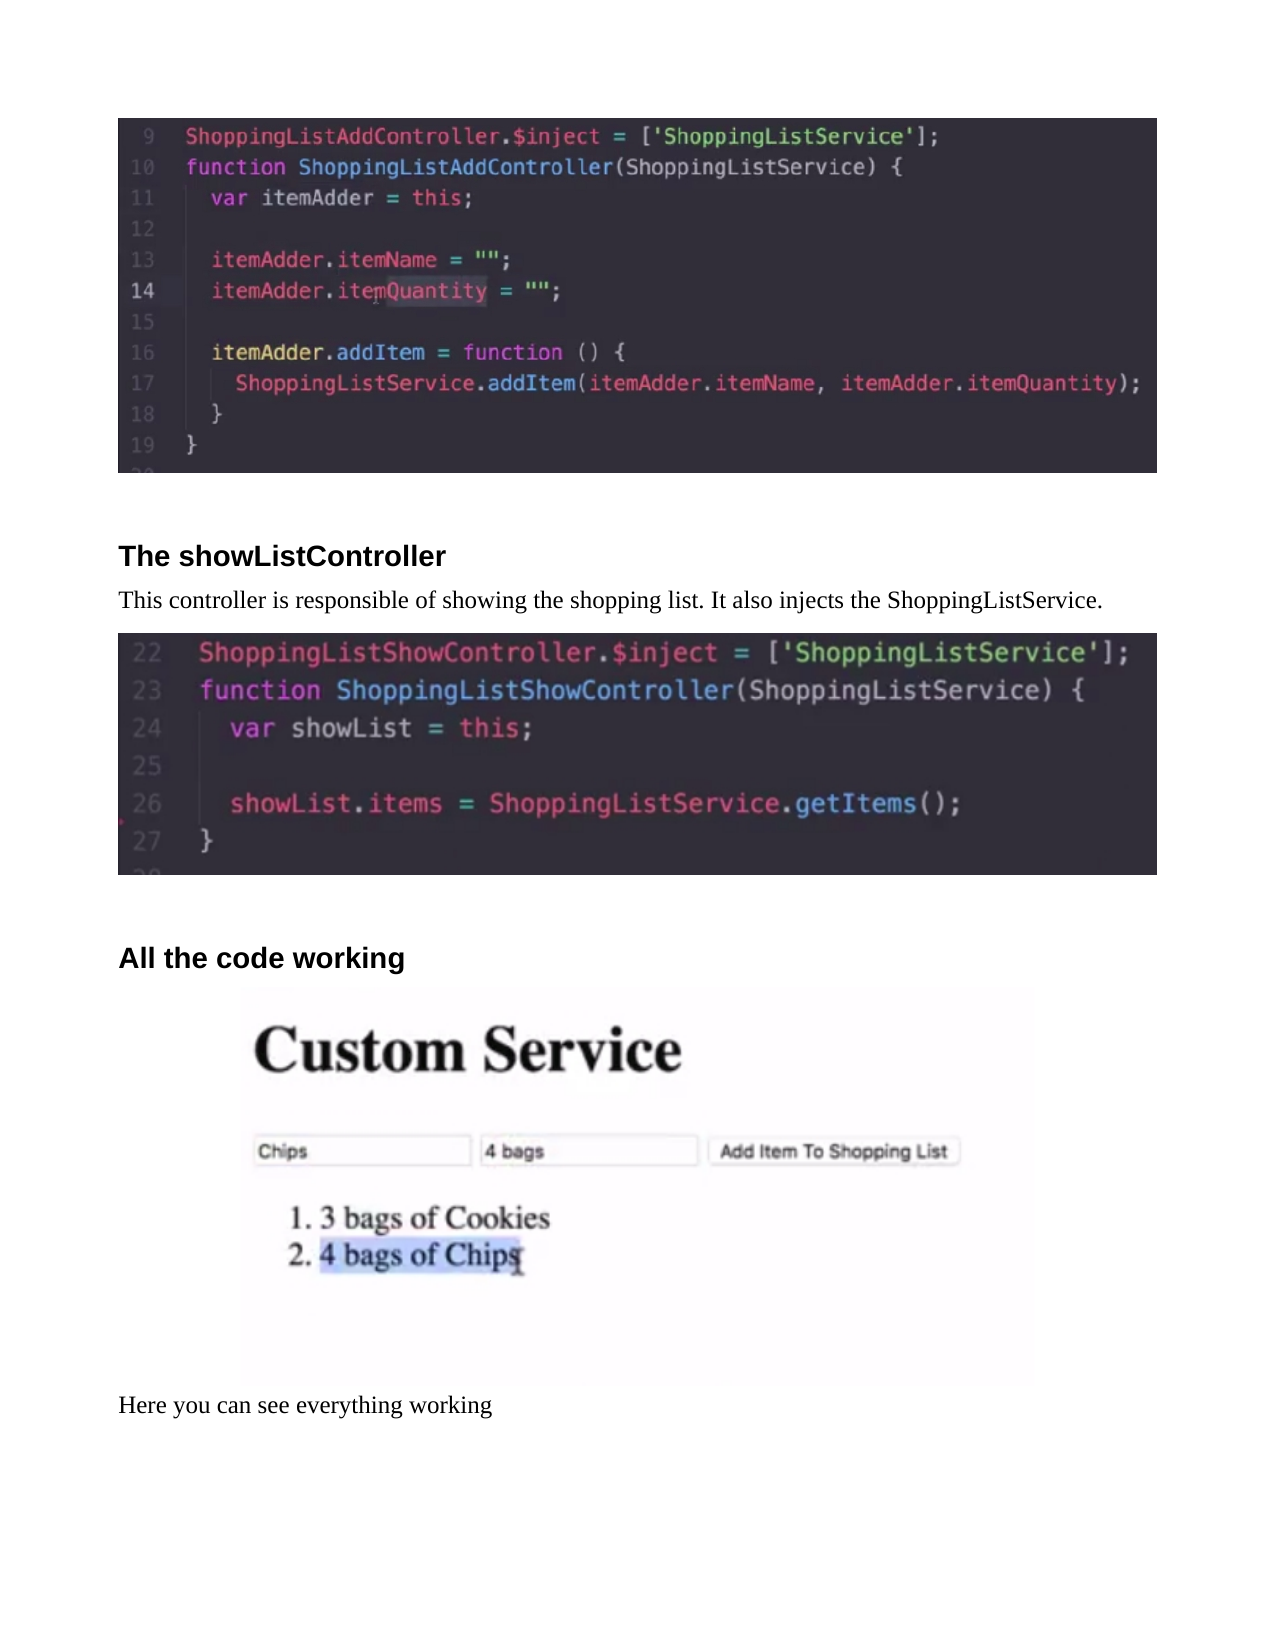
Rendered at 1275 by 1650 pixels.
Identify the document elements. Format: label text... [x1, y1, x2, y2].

text Here you can see everything working [118, 987, 1157, 1418]
picture [118, 633, 1157, 875]
subtitle All the code working [118, 941, 1157, 974]
subtitle The showListController [118, 539, 1157, 573]
picture [118, 118, 1157, 473]
text This controller is responsible of showing the shopping list. It also injects the ShoppingListService. [118, 585, 1157, 614]
picture [240, 987, 1035, 1386]
